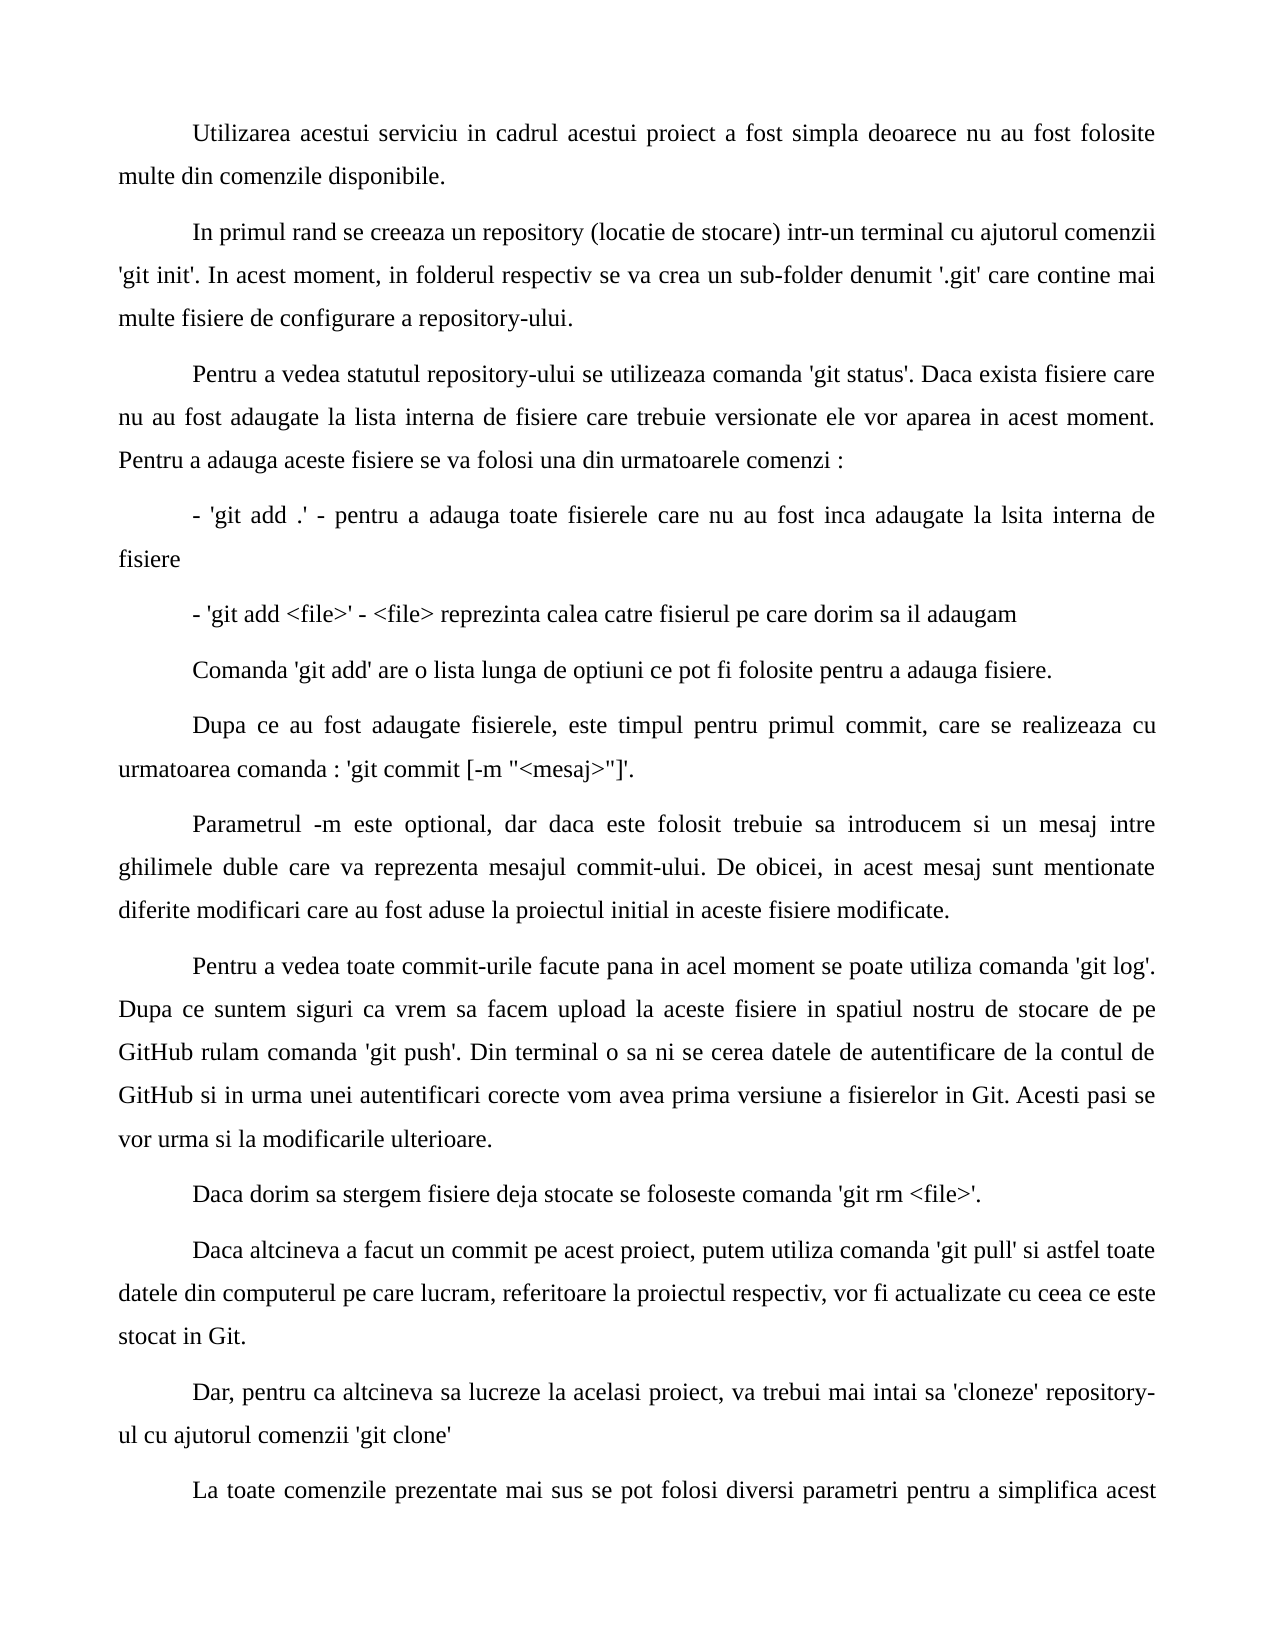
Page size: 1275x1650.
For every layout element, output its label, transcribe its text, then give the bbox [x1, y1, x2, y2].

text Dupa ce au fost adaugate fisierele, este timpul pentru primul commit, care se realizeaza cu urmatoarea comanda : 'git commit [-m "<mesaj>"]'. [118, 711, 1157, 782]
text Dar, pentru ca altcineva sa lucreze la acelasi proiect, va trebui mai intai sa 'cloneze' repository-ul cu ajutorul comenzii 'git clone' [118, 1377, 1157, 1449]
text - 'git add .' - pentru a adauga toate fisierele care nu au fost inca adaugate la lsita interna de fisiere [118, 501, 1157, 572]
text Comanda 'git add' are o lista lunga de optiuni ce pot fi folosite pentru a adauga fisiere. [118, 655, 1157, 684]
text Pentru a vedea toate commit-urile facute pana in acel moment se poate utiliza comanda 'git log'. Dupa ce suntem siguri ca vrem sa facem upload la aceste fisiere in spatiul nostru de stocare de pe GitHub rulam comanda 'git push'. Din terminal o sa ni se cerea datele de autentificare de la contul de GitHub si in urma unei autentificari corecte vom avea prima versiune a fisierelor in Git. Acesti pasi se vor urma si la modificarile ulterioare. [118, 951, 1157, 1152]
text - 'git add <file>' - <file> reprezinta calea catre fisierul pe care dorim sa il adaugam [118, 599, 1157, 628]
text Daca dorim sa stergem fisiere deja stocate se foloseste comanda 'git rm <file>'. [118, 1179, 1157, 1208]
text Daca altcineva a facut un commit pe acest proiect, putem utiliza comanda 'git pull' si astfel toate datele din computerul pe care lucram, referitoare la proiectul respectiv, vor fi actualizate cu ceea ce este stocat in Git. [118, 1235, 1157, 1350]
text La toate comenzile prezentate mai sus se pot folosi diversi parametri pentru a simplifica acest [118, 1476, 1157, 1504]
text In primul rand se creeaza un repository (locatie de stocare) intr-un terminal cu ajutorul comenzii 'git init'. In acest moment, in folderul respectiv se va crea un sub-folder denumit '.git' care contine mai multe fisiere de configurare a repository-ului. [118, 217, 1157, 332]
text Utilizarea acestui serviciu in cadrul acestui proiect a fost simpla deoarece nu au fost folosite multe din comenzile disponibile. [118, 118, 1157, 190]
text Pentru a vedea statutul repository-ului se utilizeaza comanda 'git status'. Daca exista fisiere care nu au fost adaugate la lista interna de fisiere care trebuie versionate ele vor aparea in acest moment. Pentru a adauga aceste fisiere se va folosi una din urmatoarele comenzi : [118, 359, 1157, 474]
text Parametrul -m este optional, dar daca este folosit trebuie sa introducem si un mesaj intre ghilimele duble care va reprezenta mesajul commit-ului. De obicei, in acest mesaj sunt mentionate diferite modificari care au fost aduse la proiectul initial in aceste fisiere modificate. [118, 809, 1157, 924]
